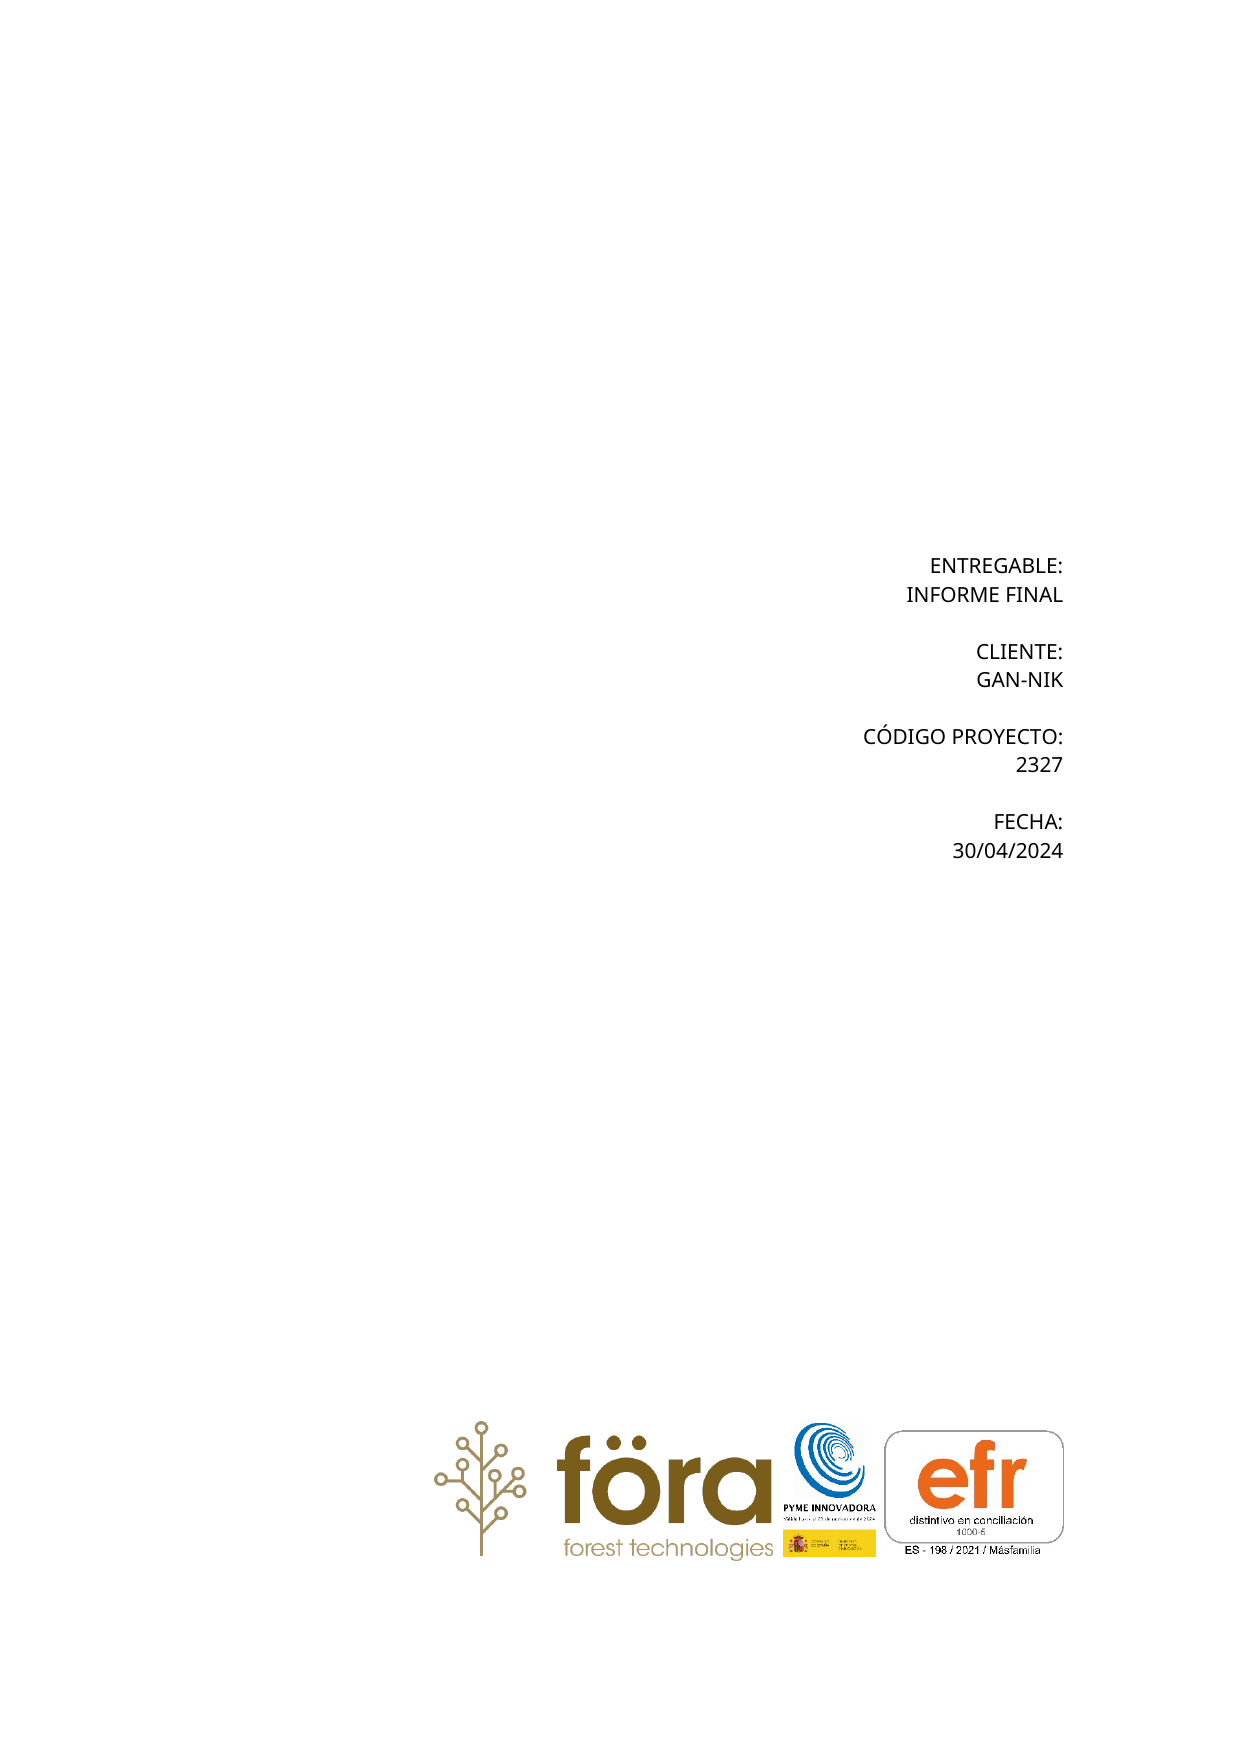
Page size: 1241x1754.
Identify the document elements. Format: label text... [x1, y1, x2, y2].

picture [434, 1421, 773, 1561]
text 2327 [177, 751, 1063, 779]
text CLIENTE: [177, 637, 1063, 665]
text 30/04/2024 [177, 836, 1063, 864]
text FECHA: [177, 807, 1063, 836]
text CÓDIGO PROYECTO: [177, 722, 1063, 751]
text INFORME FINAL [177, 580, 1063, 608]
text ENTREGABLE: [177, 551, 1063, 580]
picture [884, 1420, 1064, 1557]
text GAN-NIK [177, 665, 1063, 694]
picture [781, 1421, 876, 1558]
